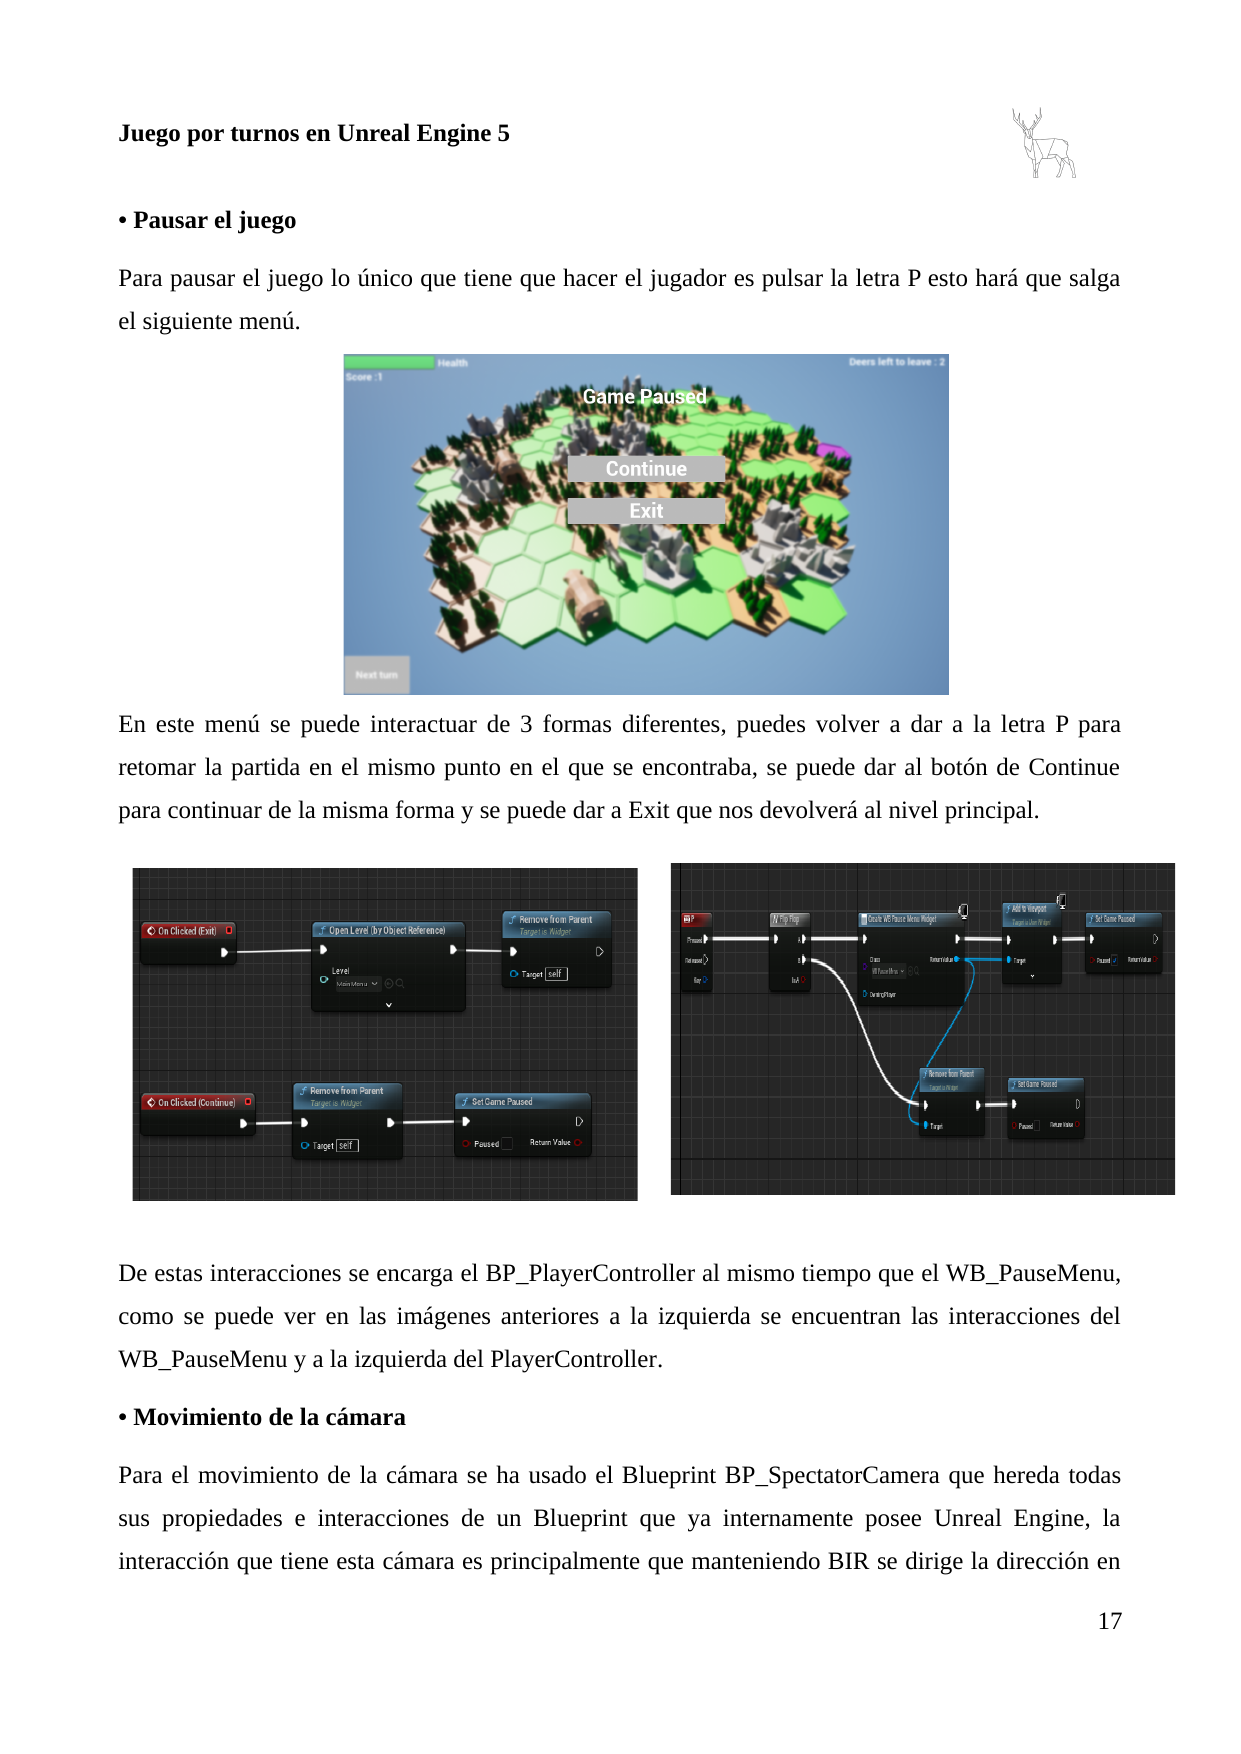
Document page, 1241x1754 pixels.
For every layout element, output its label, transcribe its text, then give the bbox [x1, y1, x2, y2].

picture [132, 868, 638, 1201]
text Para pausar el juego lo único que tiene que hacer el jugador es pulsar la letra P esto hará que salga el siguiente menú. [118, 263, 1122, 335]
text Para el movimiento de la cámara se ha usado el Blueprint BP_SpectatorCamera que hereda todas sus propiedades e interacciones de un Blueprint que ya internamente posee Unreal Engine, la interacción que tiene esta cámara es principalmente que manteniendo BIR se dirige la dirección en [118, 1460, 1122, 1575]
text • Movimiento de la cámara [118, 1402, 1122, 1431]
picture [1004, 98, 1091, 186]
text • Pausar el juego [118, 205, 1122, 234]
text En este menú se puede interactuar de 3 formas diferentes, puedes volver a dar a la letra P para retomar la partida en el mismo punto en el que se encontraba, se puede dar al botón de Continue para continuar de la misma forma y se puede dar a Exit que nos devolverá al nivel principal. [118, 364, 1122, 824]
text De estas interacciones se encarga el BP_PlayerController al mismo tiempo que el WB_PauseMenu, como se puede ver en las imágenes anteriores a la izquierda se encuentran las interacciones del WB_PauseMenu y a la izquierda del PlayerController. [118, 1258, 1122, 1373]
picture [670, 863, 1176, 1195]
picture [343, 354, 949, 695]
